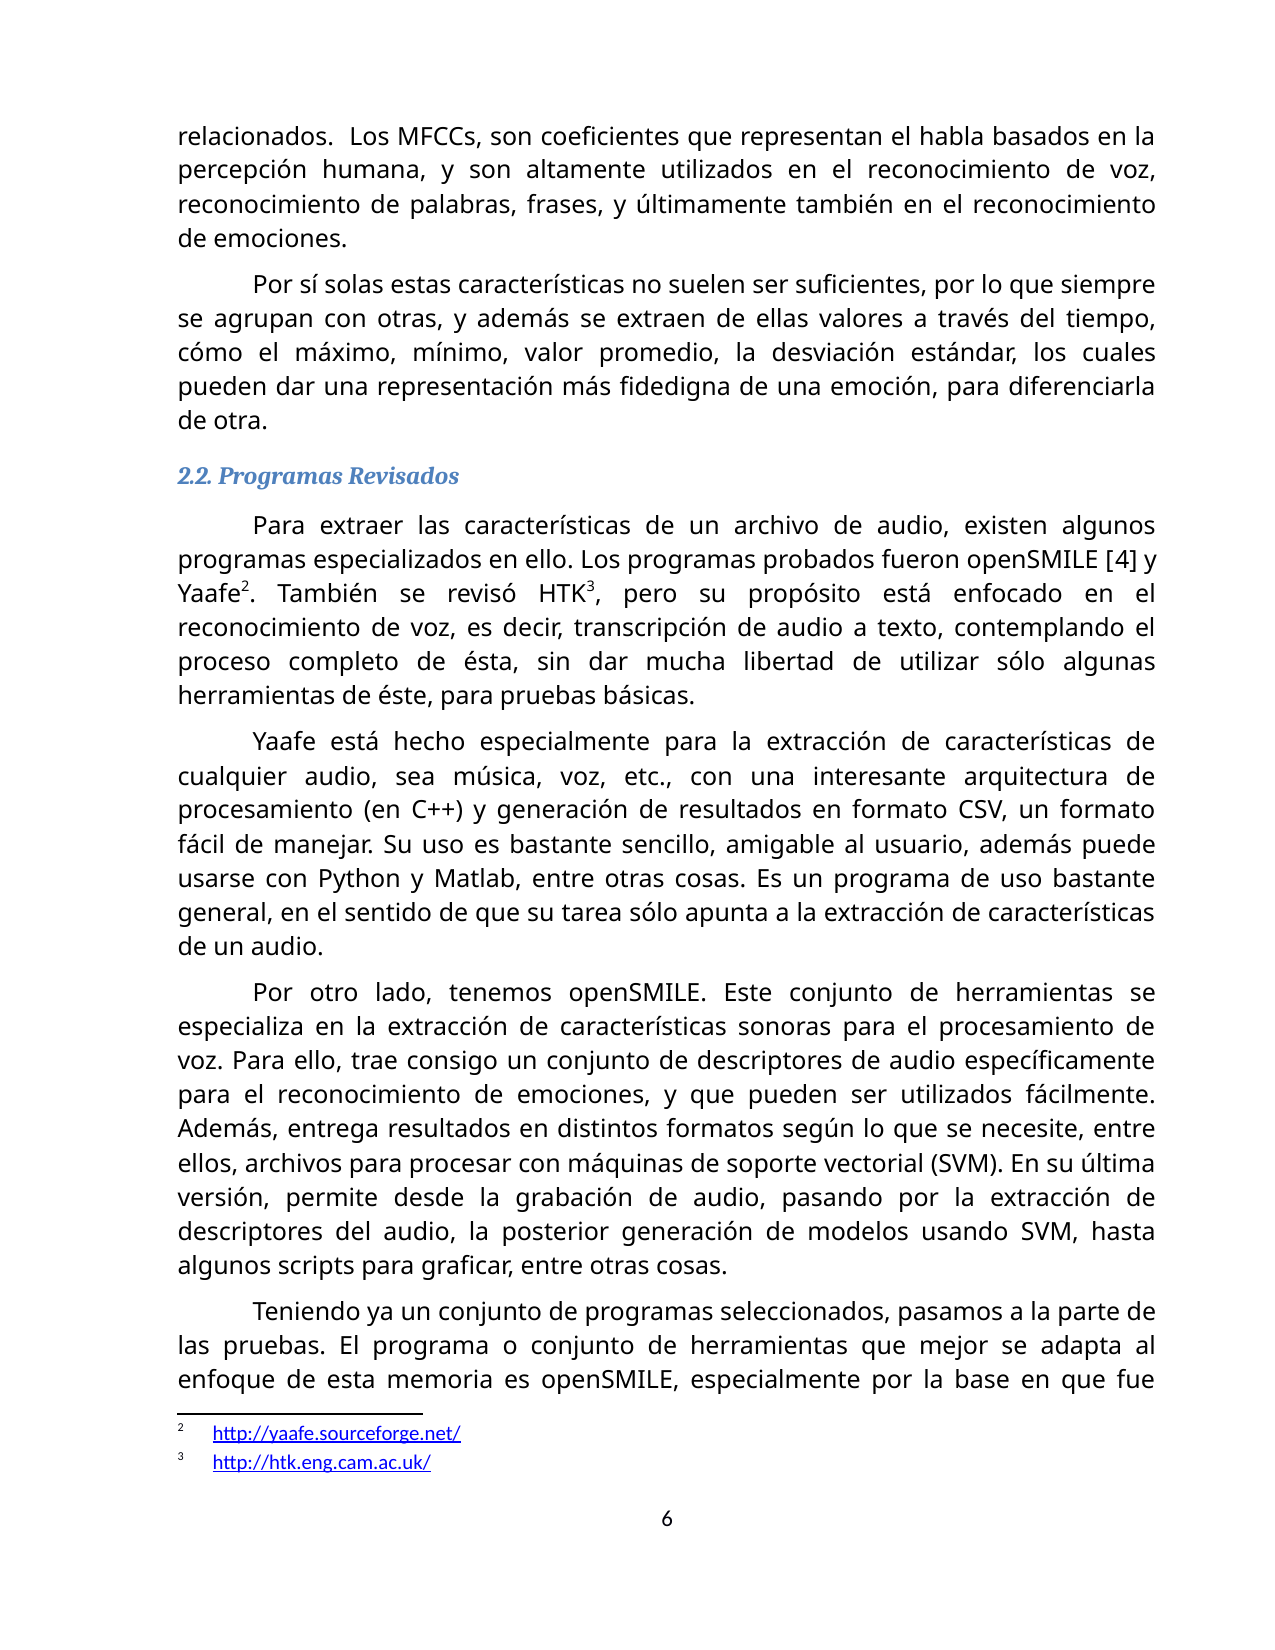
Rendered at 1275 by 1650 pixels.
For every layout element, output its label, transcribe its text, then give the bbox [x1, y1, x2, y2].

text Teniendo ya un conjunto de programas seleccionados, pasamos a la parte de las pruebas. El programa o conjunto de herramientas que mejor se adapta al enfoque de esta memoria es openSMILE, especialmente por la base en que fue [177, 1294, 1157, 1396]
text http://htk.eng.cam.ac.uk/ [177, 1449, 1157, 1474]
subtitle 2.2. Programas Revisados [177, 462, 1157, 491]
text Para extraer las características de un archivo de audio, existen algunos programas especializados en ello. Los programas probados fueron openSMILE [4] y Yaafe. También se revisó HTK, pero su propósito está enfocado en el reconocimiento de voz, es decir, transcripción de audio a texto, contemplando el proceso completo de ésta, sin dar mucha libertad de utilizar sólo algunas herramientas de éste, para pruebas básicas. [177, 507, 1157, 712]
text http://yaafe.sourceforge.net/ [177, 1420, 1157, 1445]
text relacionados. Los MFCCs, son coeficientes que representan el habla basados en la percepción humana, y son altamente utilizados en el reconocimiento de voz, reconocimiento de palabras, frases, y últimamente también en el reconocimiento de emociones. [177, 118, 1157, 254]
text Yaafe está hecho especialmente para la extracción de características de cualquier audio, sea música, voz, etc., con una interesante arquitectura de procesamiento (en C++) y generación de resultados en formato CSV, un formato fácil de manejar. Su uso es bastante sencillo, amigable al usuario, además puede usarse con Python y Matlab, entre otras cosas. Es un programa de uso bastante general, en el sentido de que su tarea sólo apunta a la extracción de características de un audio. [177, 724, 1157, 962]
text Por sí solas estas características no suelen ser suficientes, por lo que siempre se agrupan con otras, y además se extraen de ellas valores a través del tiempo, cómo el máximo, mínimo, valor promedio, la desviación estándar, los cuales pueden dar una representación más fidedigna de una emoción, para diferenciarla de otra. [177, 267, 1157, 437]
text Por otro lado, tenemos openSMILE. Este conjunto de herramientas se especializa en la extracción de características sonoras para el procesamiento de voz. Para ello, trae consigo un conjunto de descriptores de audio específicamente para el reconocimiento de emociones, y que pueden ser utilizados fácilmente. Además, entrega resultados en distintos formatos según lo que se necesite, entre ellos, archivos para procesar con máquinas de soporte vectorial (SVM). En su última versión, permite desde la grabación de audio, pasando por la extracción de descriptores del audio, la posterior generación de modelos usando SVM, hasta algunos scripts para graficar, entre otras cosas. [177, 975, 1157, 1281]
